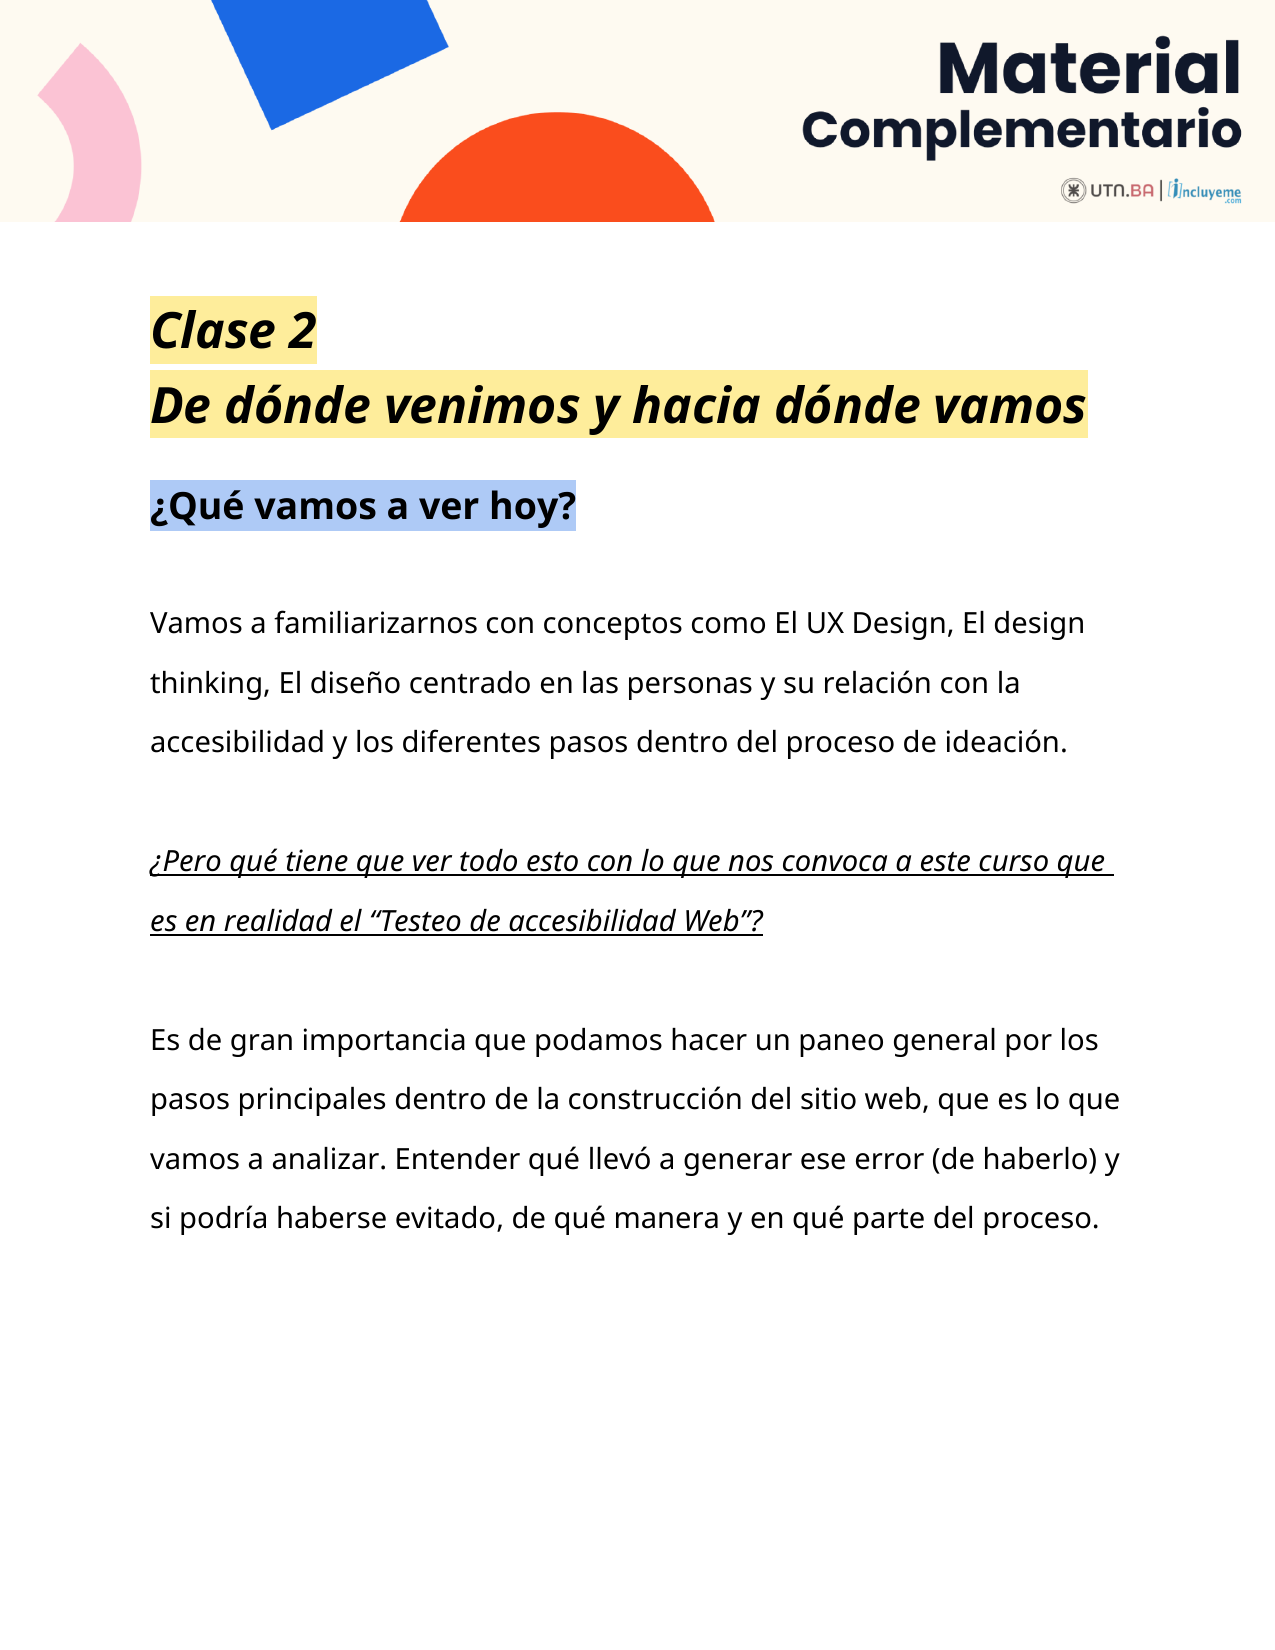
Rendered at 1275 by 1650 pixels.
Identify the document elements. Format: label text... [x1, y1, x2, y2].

text Es de gran importancia que podamos hacer un paneo general por los pasos principales dentro de la construcción del sitio web, que es lo que vamos a analizar. Entender qué llevó a generar ese error (de haberlo) y si podría haberse evitado, de qué manera y en qué parte del proceso. [150, 1019, 1125, 1237]
picture [0, 0, 1275, 222]
text Vamos a familiarizarnos con conceptos como El UX Design, El design thinking, El diseño centrado en las personas y su relación con la accesibilidad y los diferentes pasos dentro del proceso de ideación. [150, 603, 1125, 761]
title Clase 2 [150, 296, 1125, 364]
subtitle ¿Qué vamos a ver hoy? [150, 480, 1125, 531]
title De dónde venimos y hacia dónde vamos [1088, 370, 1125, 438]
text ¿Pero qué tiene que ver todo esto con lo que nos convoca a este curso que es en realidad el “Testeo de accesibilidad Web”? [150, 841, 1125, 940]
